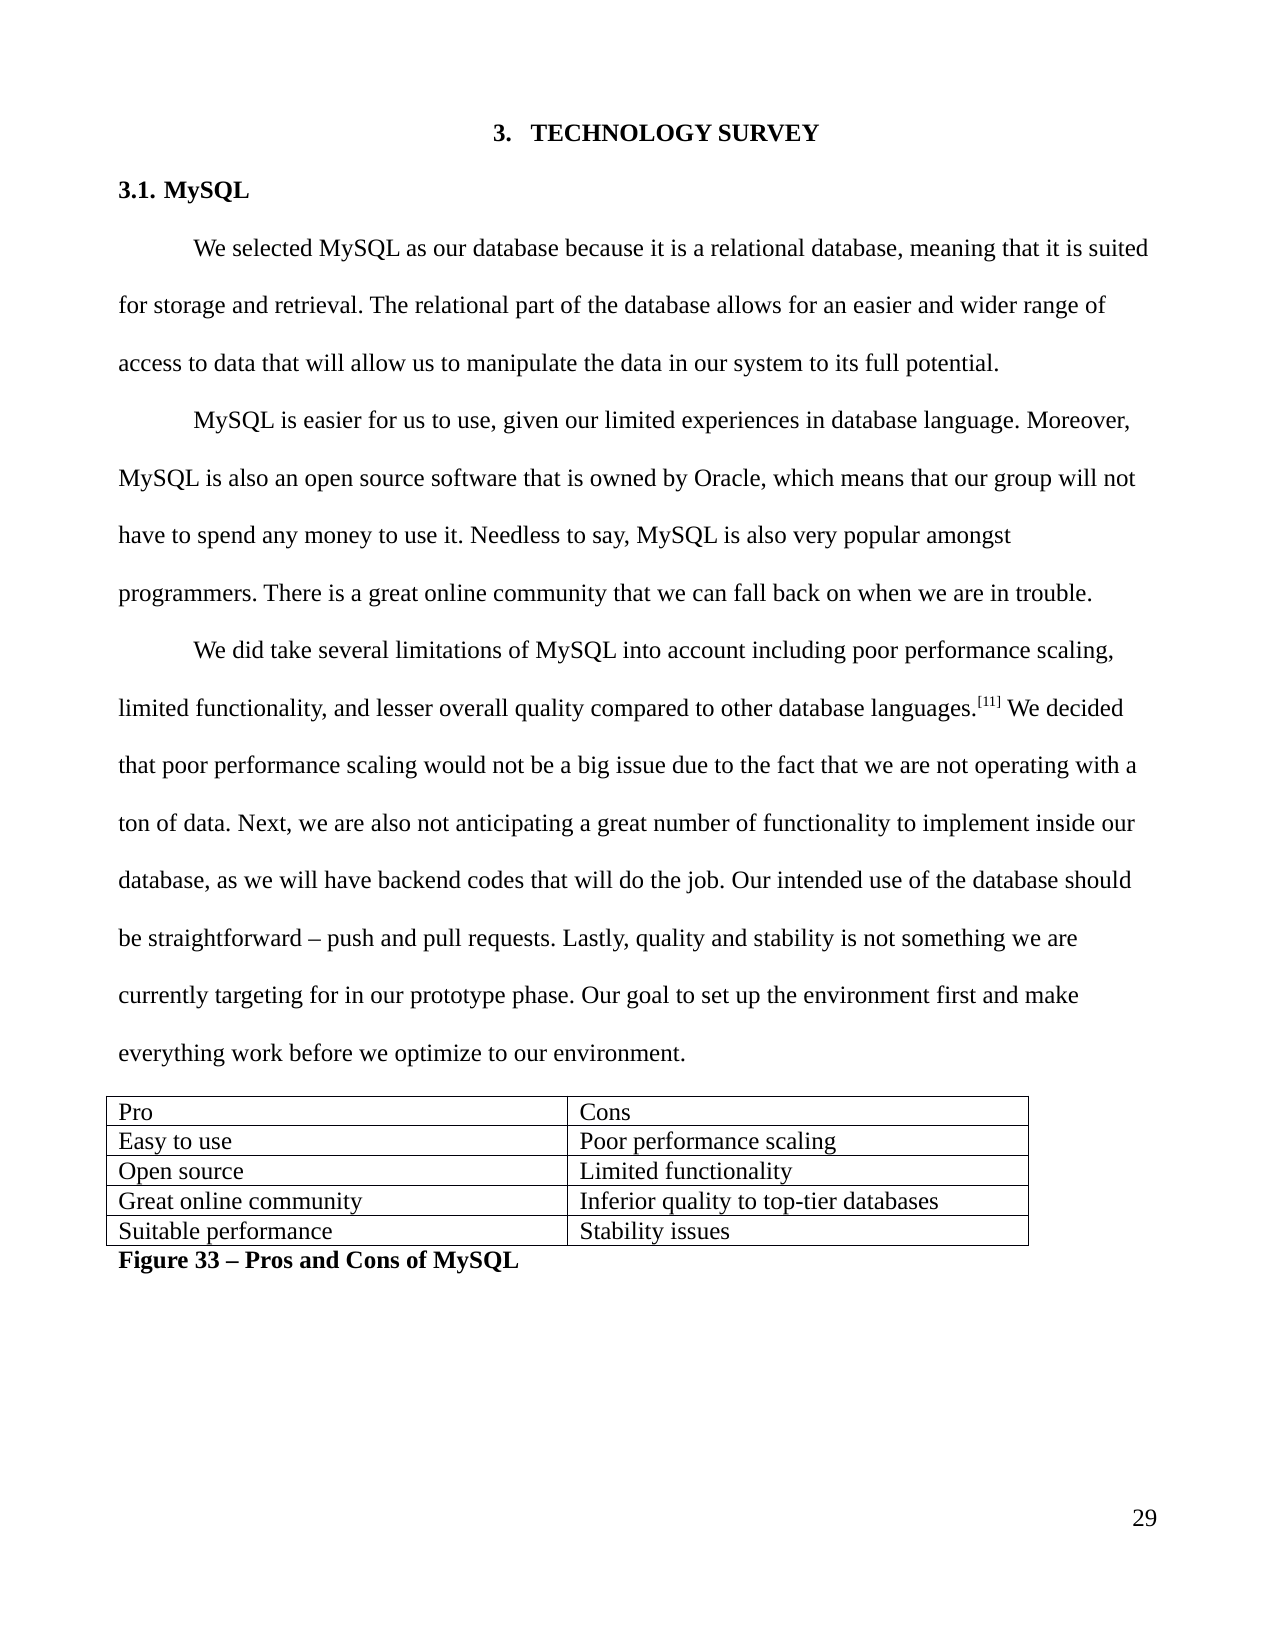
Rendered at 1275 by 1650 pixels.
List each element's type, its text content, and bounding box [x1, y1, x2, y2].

table_cell Inferior quality to top-tier databases [568, 1186, 1028, 1215]
table_header Cons [568, 1097, 1028, 1125]
text We did take several limitations of MySQL into account including poor performance scaling, limited functionality, and lesser overall quality compared to other database languages.[11] We decided that poor performance scaling would not be a big issue due to the fact that we are not operating with a ton of data. Next, we are also not anticipating a great number of functionality to implement inside our database, as we will have backend codes that will do the job. Our intended use of the database should be straightforward – push and pull requests. Lastly, quality and stability is not something we are currently targeting for in our prototype phase. Our goal to set up the environment first and make everything work before we optimize to our environment. [118, 636, 1157, 1067]
table_cell Poor performance scaling [568, 1126, 1028, 1155]
text Figure 33 – Pros and Cons of MySQL [118, 1246, 1157, 1274]
text We selected MySQL as our database because it is a relational database, meaning that it is suited for storage and retrieval. The relational part of the database allows for an easier and wider range of access to data that will allow us to manipulate the data in our system to its full potential. [118, 233, 1157, 377]
subtitle MySQL [118, 176, 1157, 204]
table_cell Easy to use [107, 1126, 567, 1155]
table_cell Stability issues [568, 1216, 1028, 1244]
subtitle TECHNOLOGY SURVEY [156, 118, 1157, 147]
text MySQL is easier for us to use, given our limited experiences in database language. Moreover, MySQL is also an open source software that is owned by Oracle, which means that our group will not have to spend any money to use it. Needless to say, MySQL is also very popular amongst programmers. There is a great online community that we can fall back on when we are in trouble. [118, 406, 1157, 607]
table_cell Great online community [107, 1186, 567, 1215]
table_cell Suitable performance [107, 1216, 567, 1244]
table_cell Open source [107, 1156, 567, 1185]
table_cell Limited functionality [568, 1156, 1028, 1185]
table_header Pro [107, 1097, 567, 1125]
